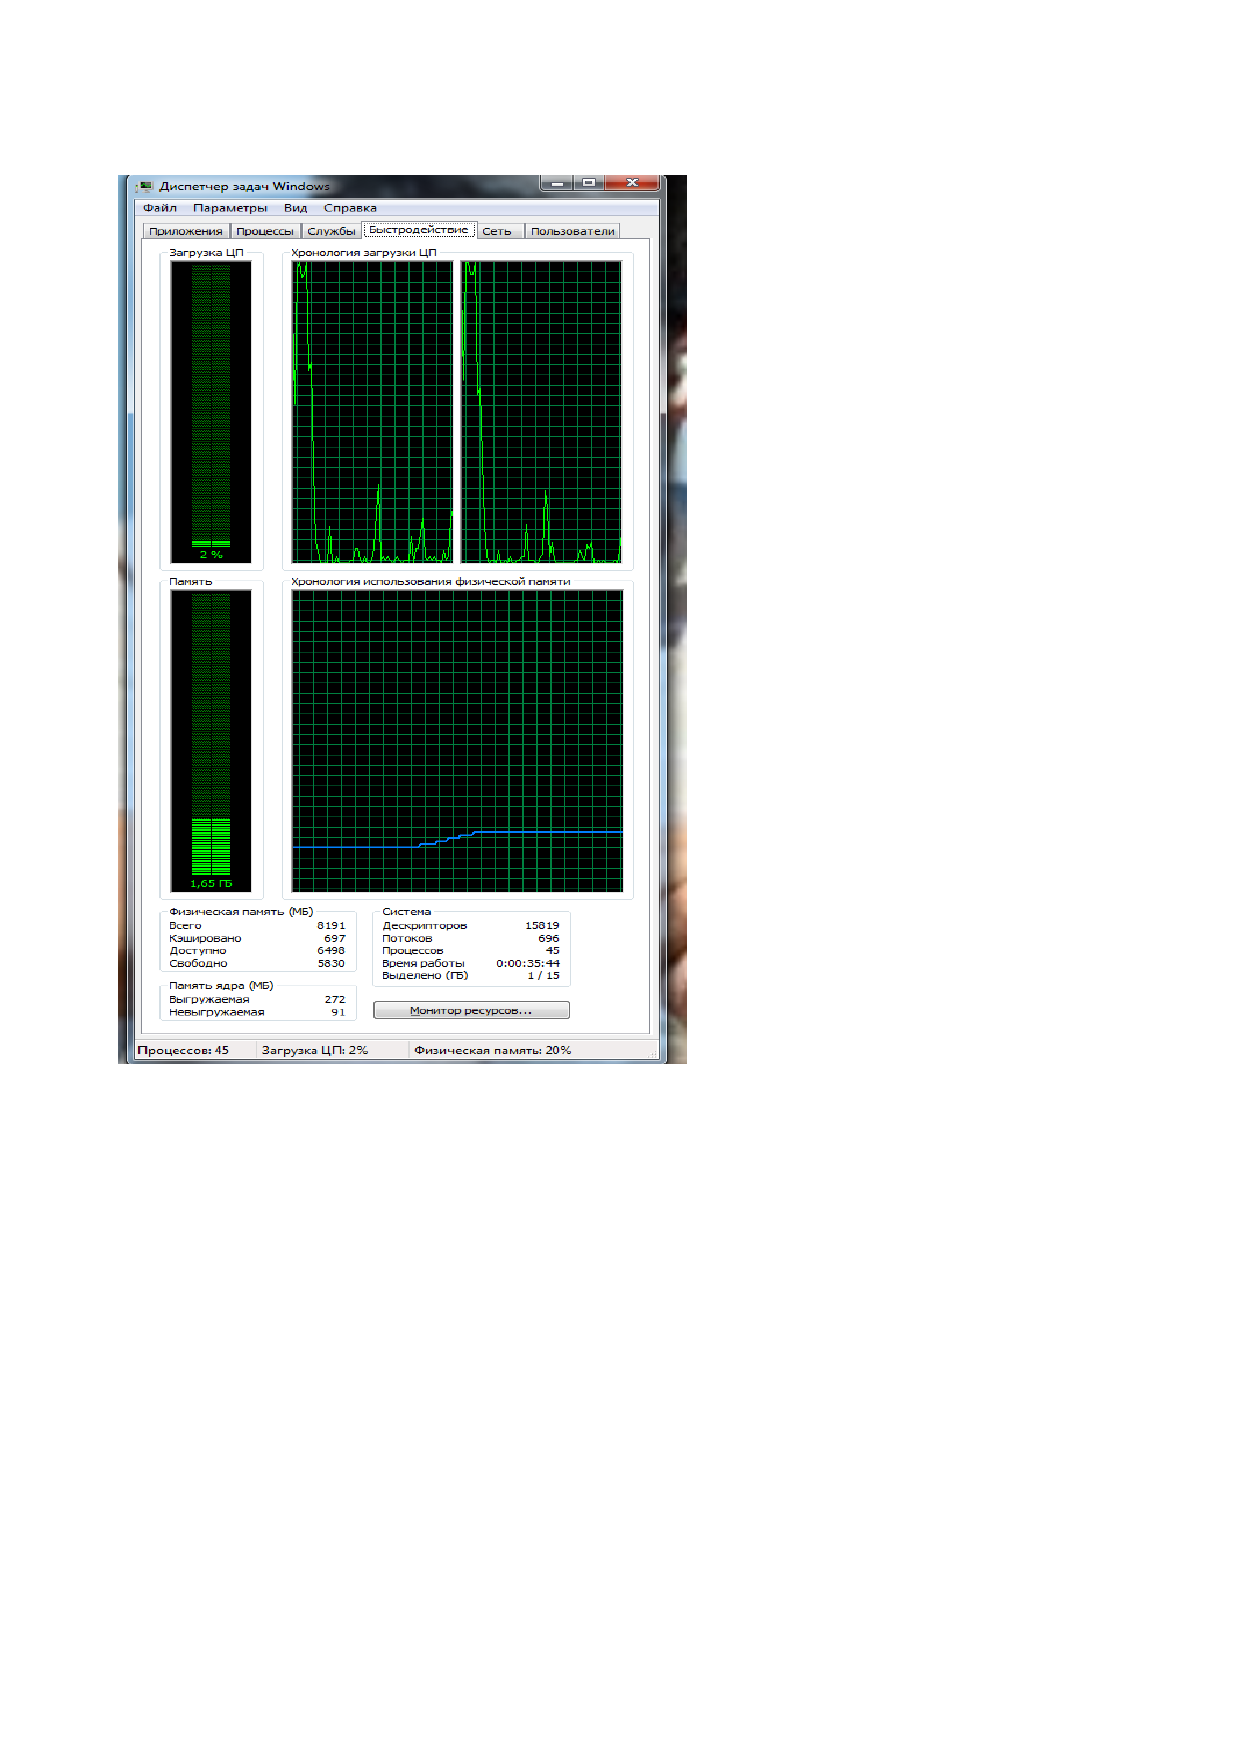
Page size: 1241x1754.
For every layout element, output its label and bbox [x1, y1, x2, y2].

picture [118, 175, 687, 1064]
